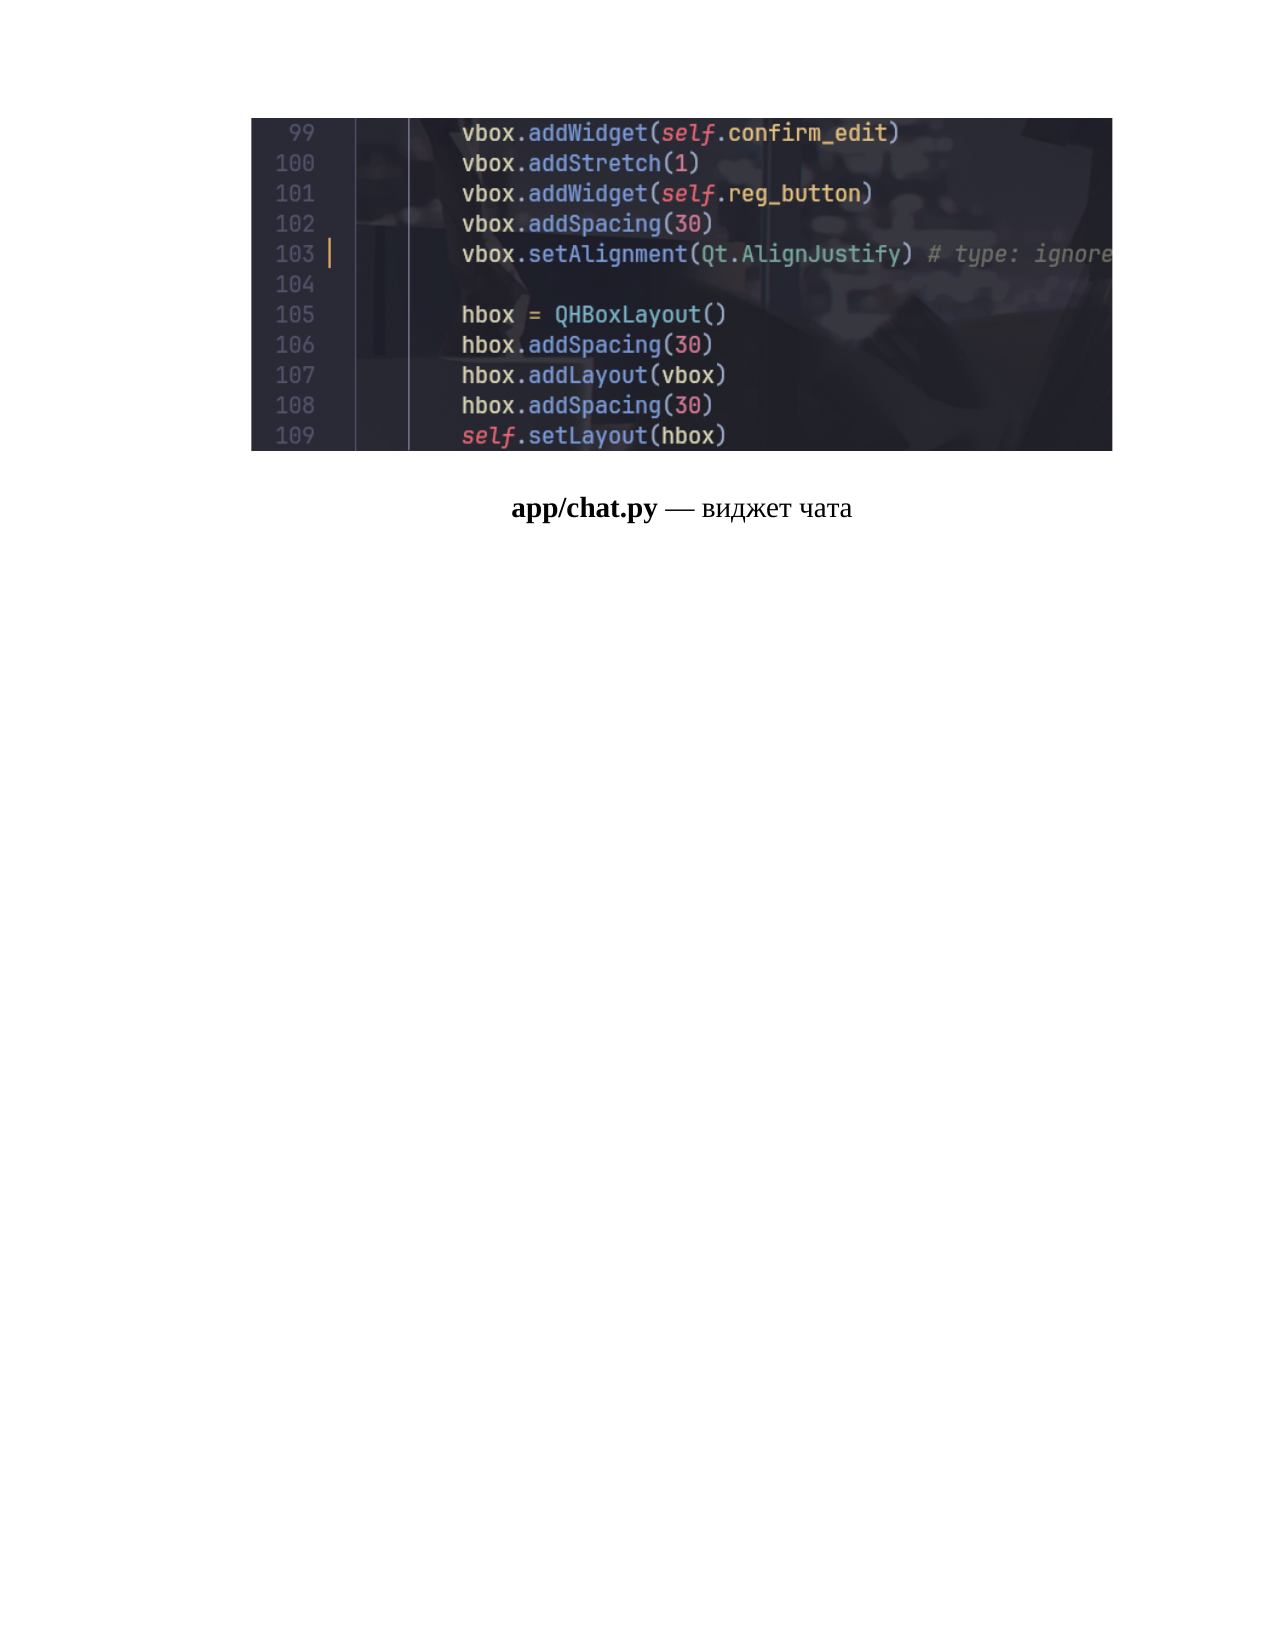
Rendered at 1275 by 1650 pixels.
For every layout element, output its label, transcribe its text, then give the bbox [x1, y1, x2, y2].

picture [251, 118, 1113, 451]
text app/chat.py — виджет чата [177, 490, 1186, 523]
